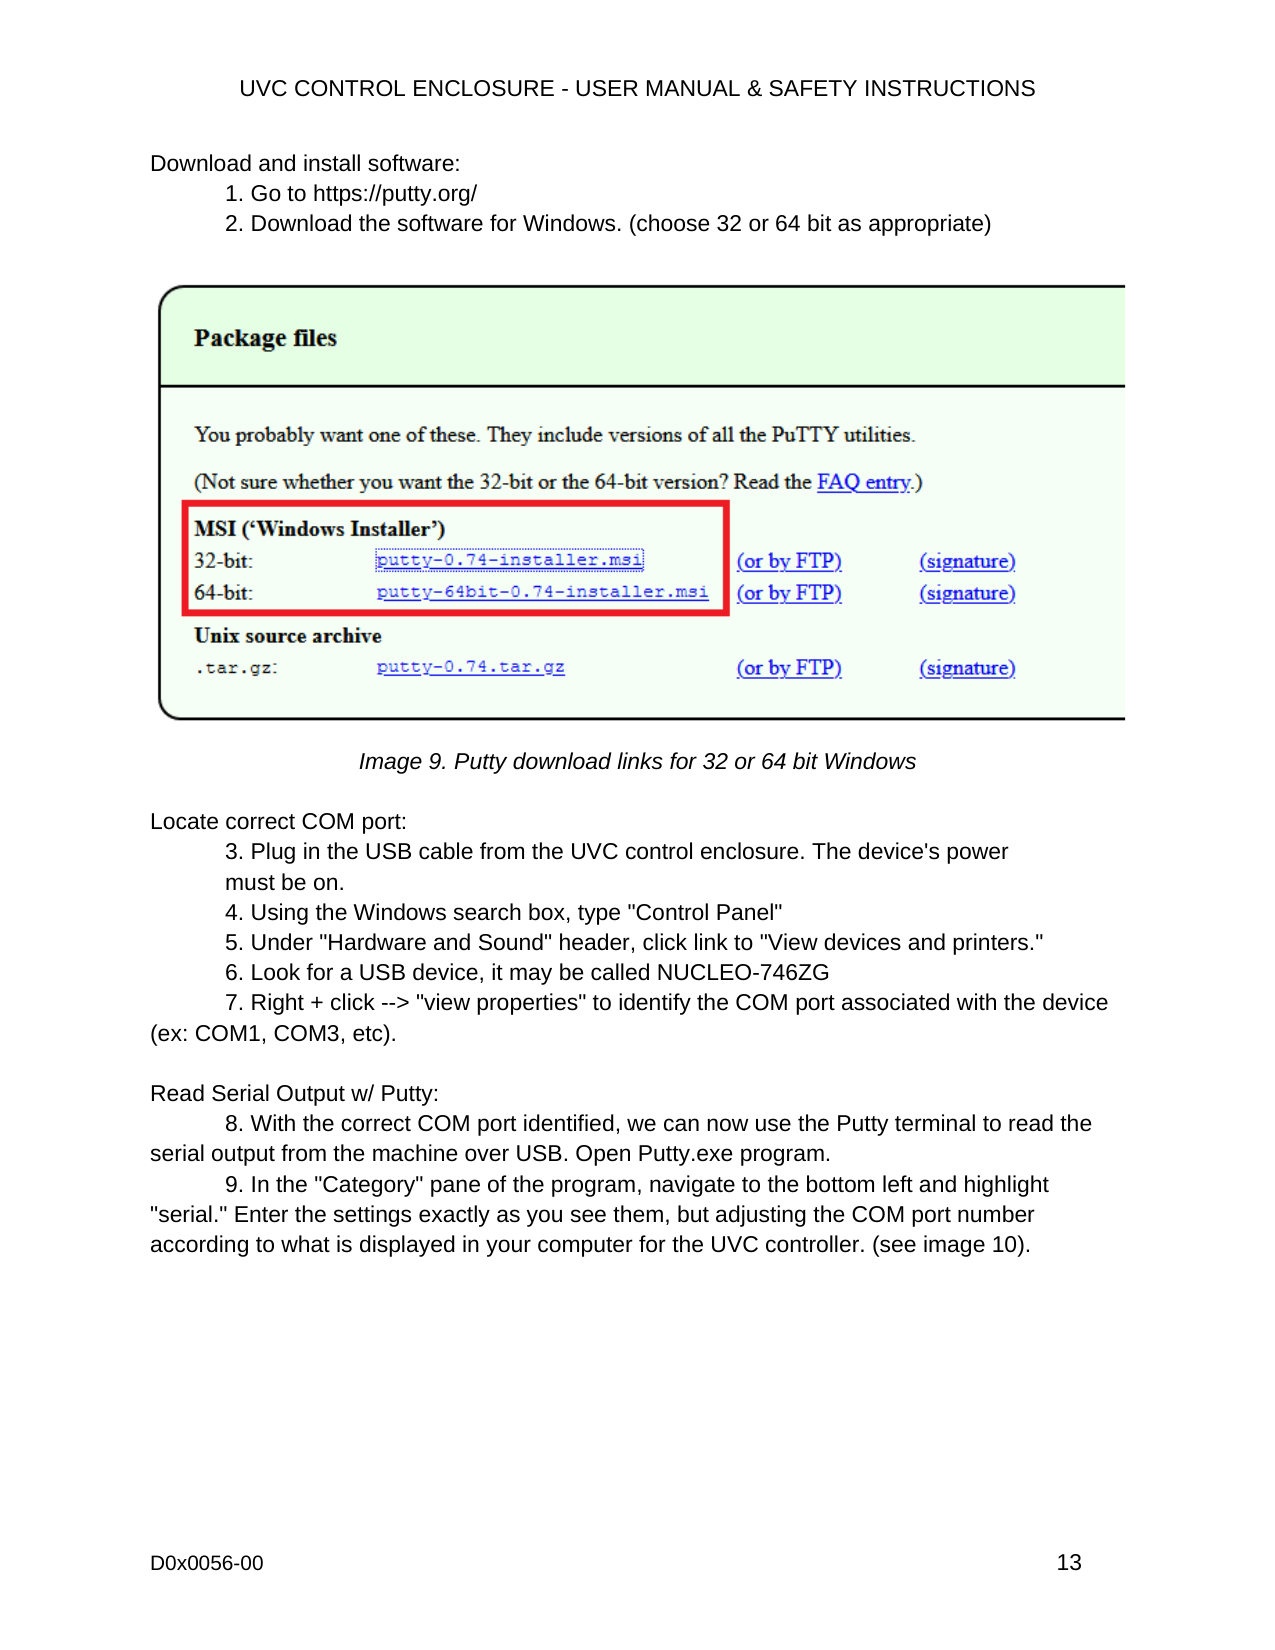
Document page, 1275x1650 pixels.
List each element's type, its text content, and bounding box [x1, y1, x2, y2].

text Download and install software: 1. Go to https://putty.org/ 2. Download the software for Windows. (choose 32 or 64 bit as appropriate) [150, 150, 1125, 270]
text Read Serial Output w/ Putty: 8. With the correct COM port identified, we can now use the Putty terminal to read the serial output from the machine over USB. Open Putty.exe program. 9. In the "Category" pane of the program, navigate to the bottom left and highlight "serial." Enter the settings exactly as you see them, but adjusting the COM port number according to what is displayed in your computer for the UVC controller. (see image 10). [150, 1080, 1125, 1257]
text Locate correct COM port: 3. Plug in the USB cable from the UVC control enclosure. The device's power must be on. 4. Using the Windows search box, type "Control Panel" 5. Under "Hardware and Sound" header, click link to "View devices and printers." 6. Look for a USB device, it may be called NUCLEO-746ZG 7. Right + click --> "view properties" to identify the COM port associated with the device (ex: COM1, COM3, etc). [150, 808, 1125, 1046]
picture [150, 270, 1125, 744]
text Image 9. Putty download links for 32 or 64 bit Windows [150, 748, 1125, 774]
